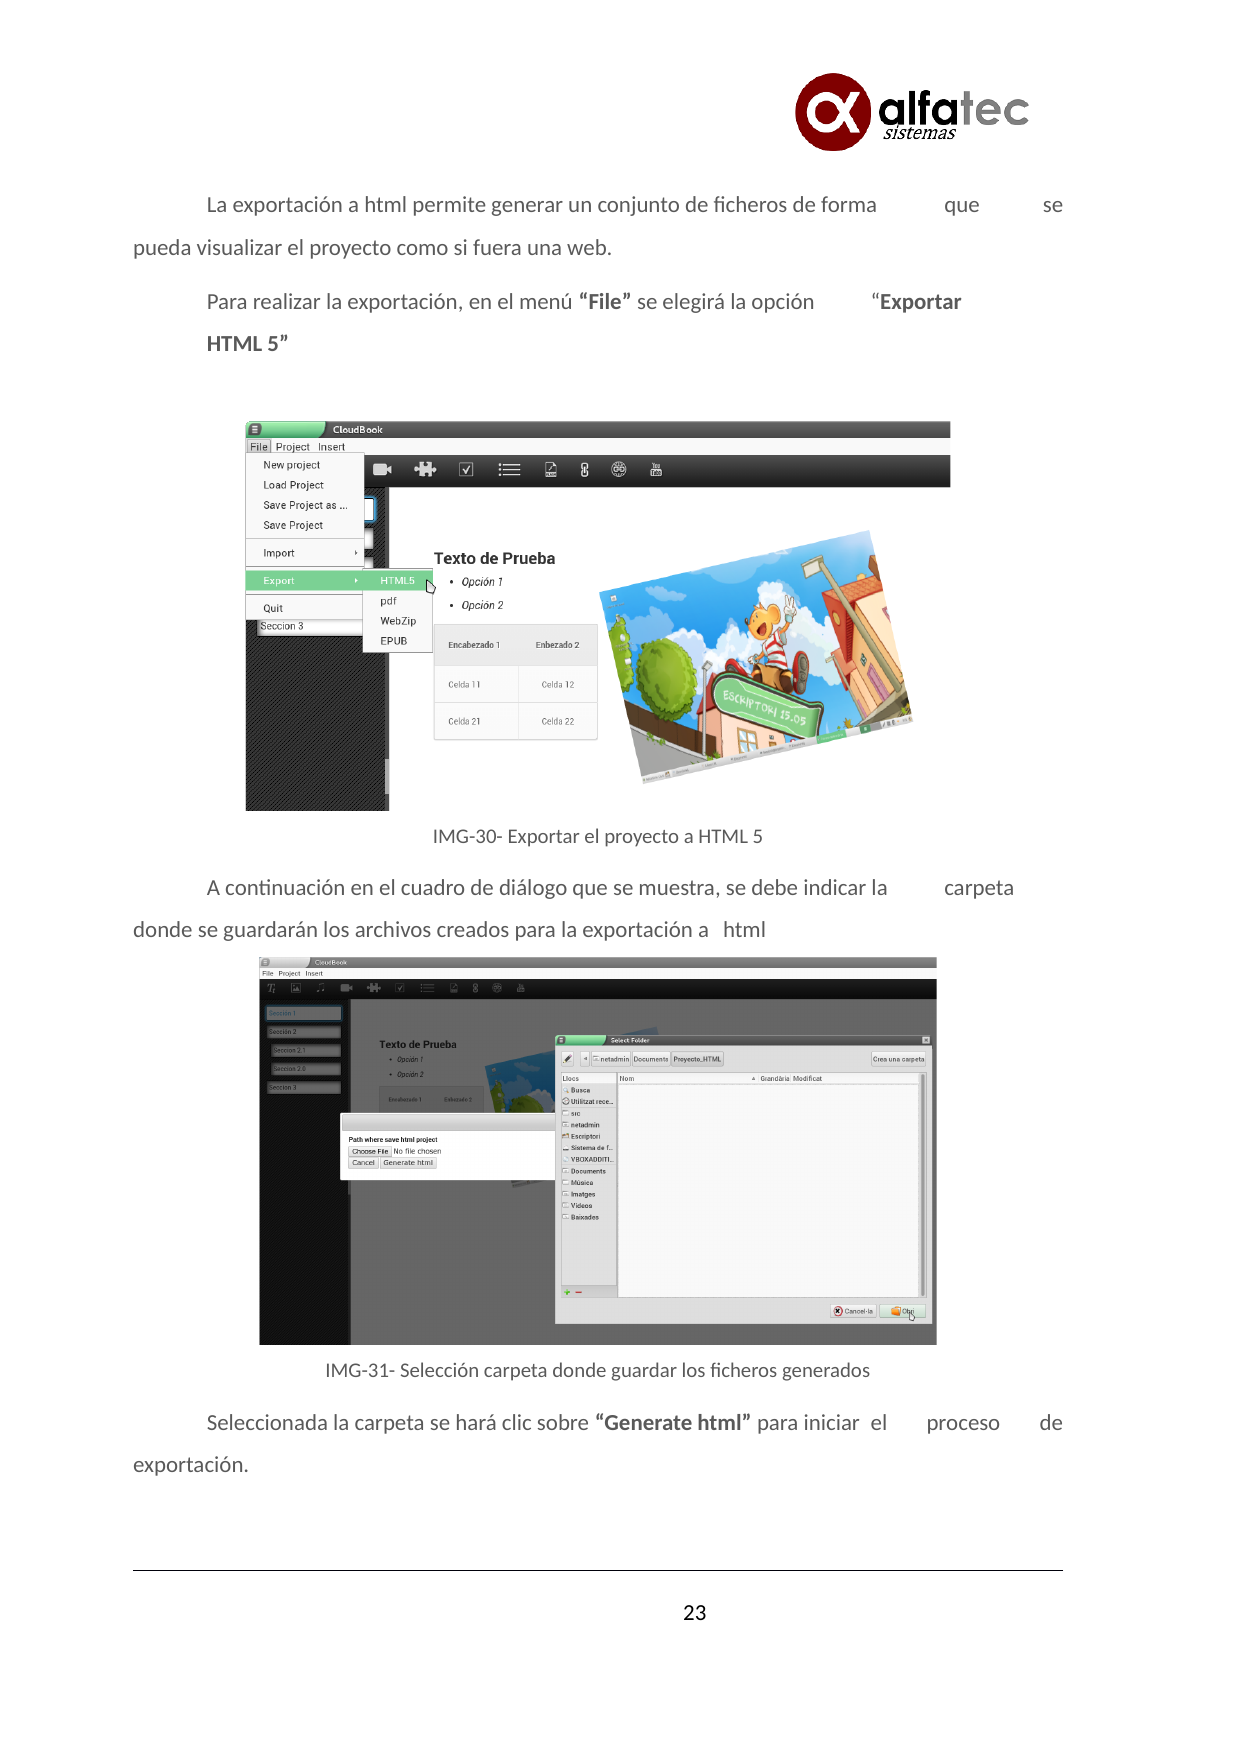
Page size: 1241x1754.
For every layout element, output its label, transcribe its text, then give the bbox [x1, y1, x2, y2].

text La exportación a html permite generar un conjunto de ficheros de forma que se pueda visualizar el proyecto como si fuera una web. [133, 191, 1063, 261]
text Para realizar la exportación, en el menú “File” se elegirá la opción “Exportar HTML 5” [133, 287, 1063, 357]
picture [259, 957, 937, 1345]
text IMG-30- Exportar el proyecto a HTML 5 [133, 434, 1063, 848]
text A continuación en el cuadro de diálogo que se muestra, se debe indicar la carpeta donde se guardarán los archivos creados para la exportación a html [133, 873, 1063, 943]
text IMG-31- Selección carpeta donde guardar los ficheros generados [133, 970, 1063, 1383]
text Seleccionada la carpeta se hará clic sobre “Generate html” para iniciar el proceso de exportación. [133, 1408, 1063, 1478]
picture [795, 73, 1031, 151]
